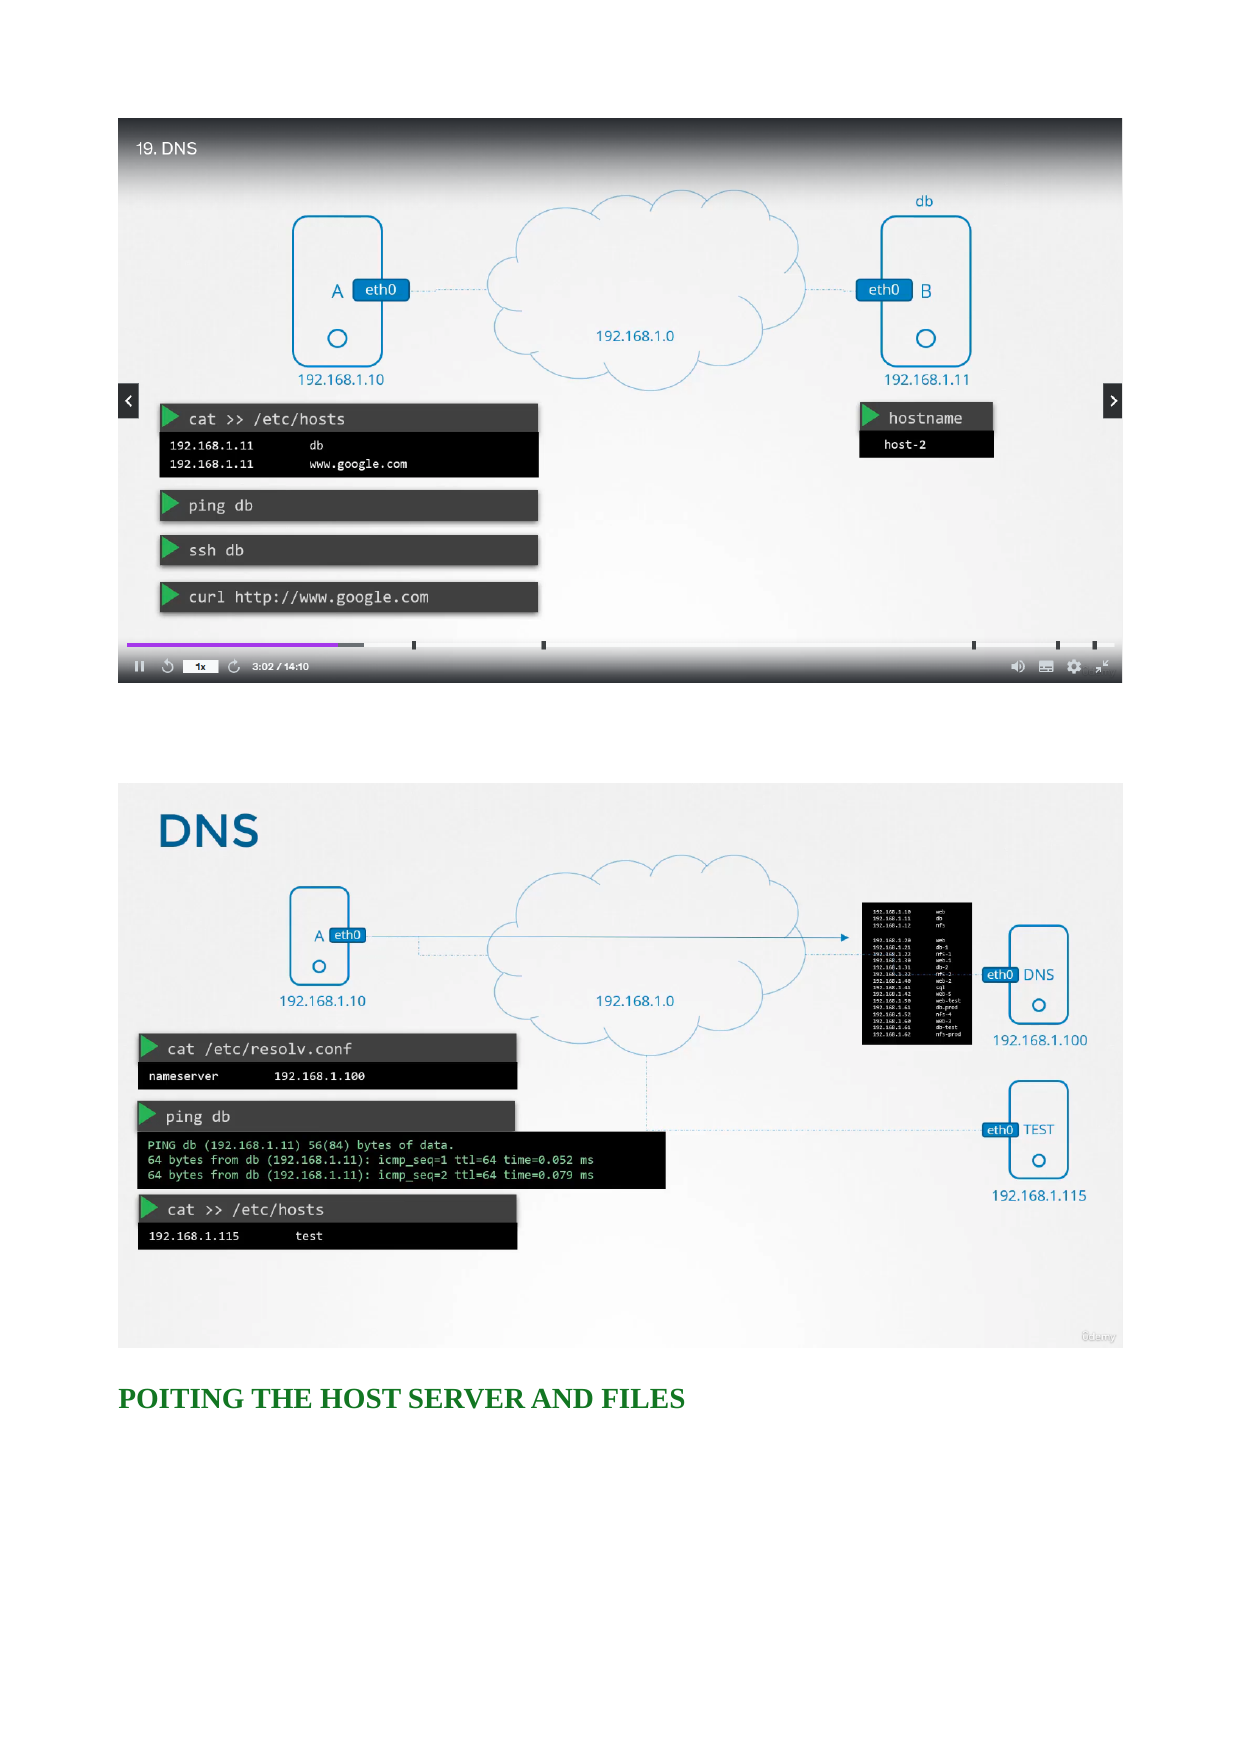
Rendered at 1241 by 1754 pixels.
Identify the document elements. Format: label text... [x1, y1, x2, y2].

text POITING THE HOST SERVER AND FILES [118, 1381, 1122, 1414]
picture [118, 783, 1123, 1348]
picture [118, 118, 1123, 683]
